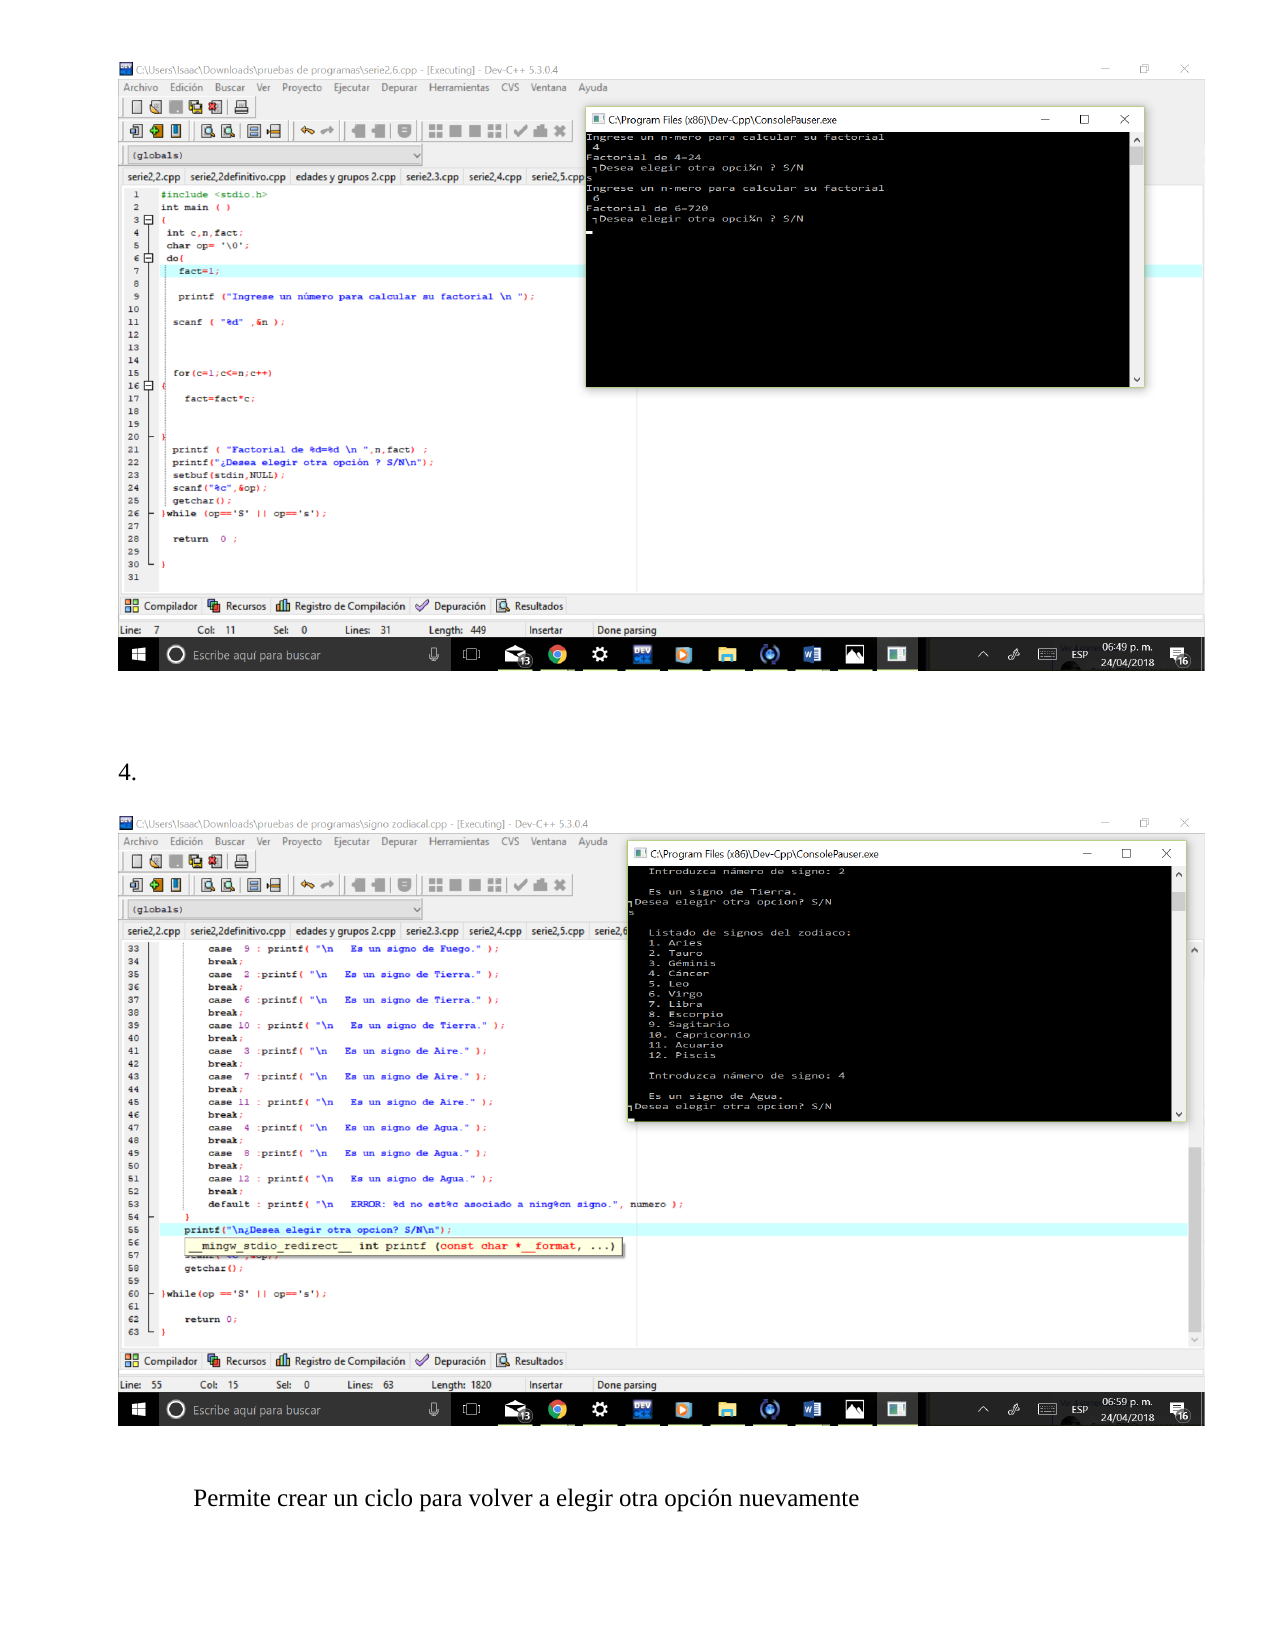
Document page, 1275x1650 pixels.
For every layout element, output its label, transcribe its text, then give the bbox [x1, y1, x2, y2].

text Permite crear un ciclo para volver a elegir otra opción nuevamente [118, 1483, 1205, 1511]
text 4. [118, 757, 1205, 785]
